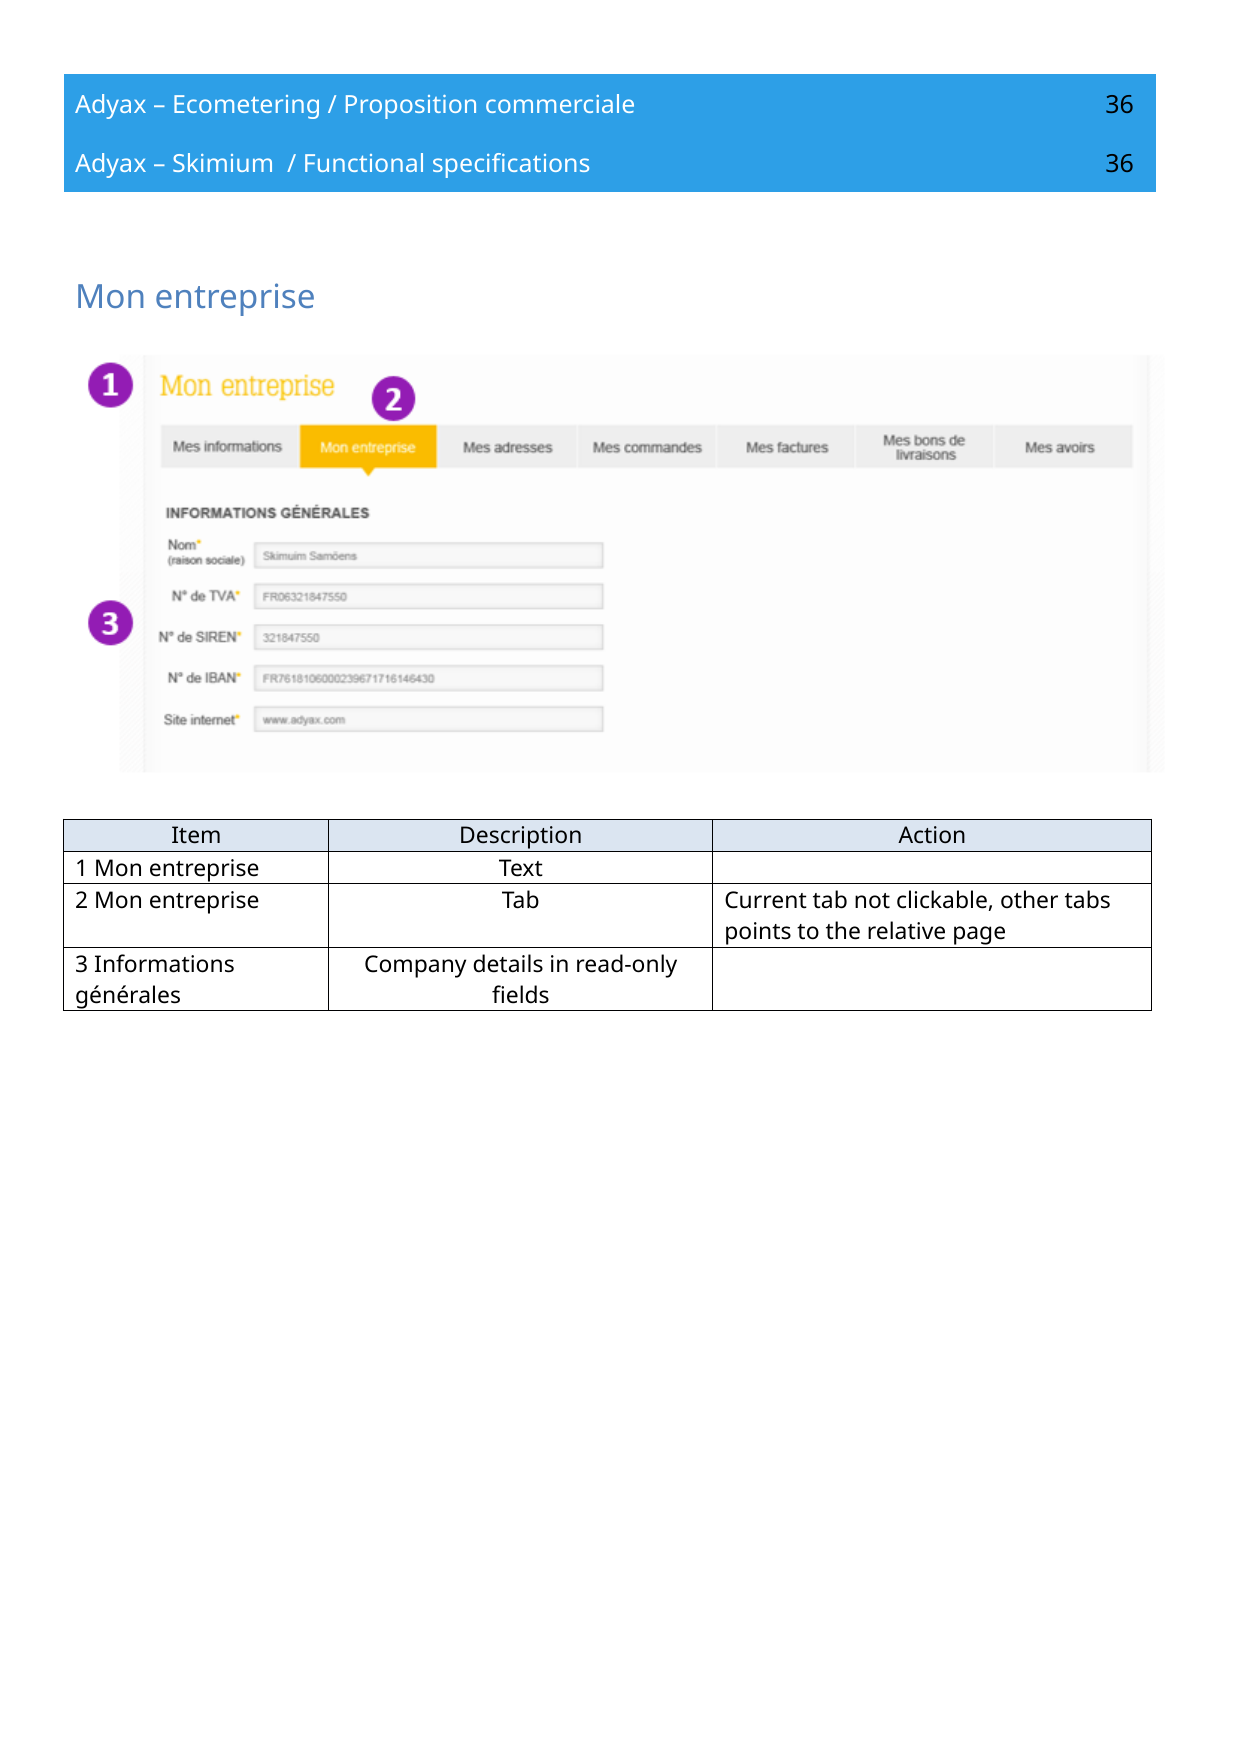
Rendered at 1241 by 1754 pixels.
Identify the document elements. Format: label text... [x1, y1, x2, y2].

table_header Action [713, 820, 1151, 851]
table_cell Current tab not clickable, other tabs points to the relative page [713, 884, 1151, 947]
table_cell Company details in read-only fields [329, 948, 712, 1010]
table_cell [713, 948, 1151, 1010]
table_cell [713, 852, 1151, 883]
table_cell 1 Mon entreprise [64, 852, 328, 883]
table_cell 3 Informations générales [64, 948, 328, 1010]
table_cell 2 Mon entreprise [64, 884, 328, 947]
table_header Item [64, 820, 328, 851]
table_cell Text [329, 852, 712, 883]
table_header Description [329, 820, 712, 851]
table_cell Tab [329, 884, 712, 947]
subtitle Mon entreprise [75, 272, 1165, 318]
picture [75, 330, 1165, 798]
